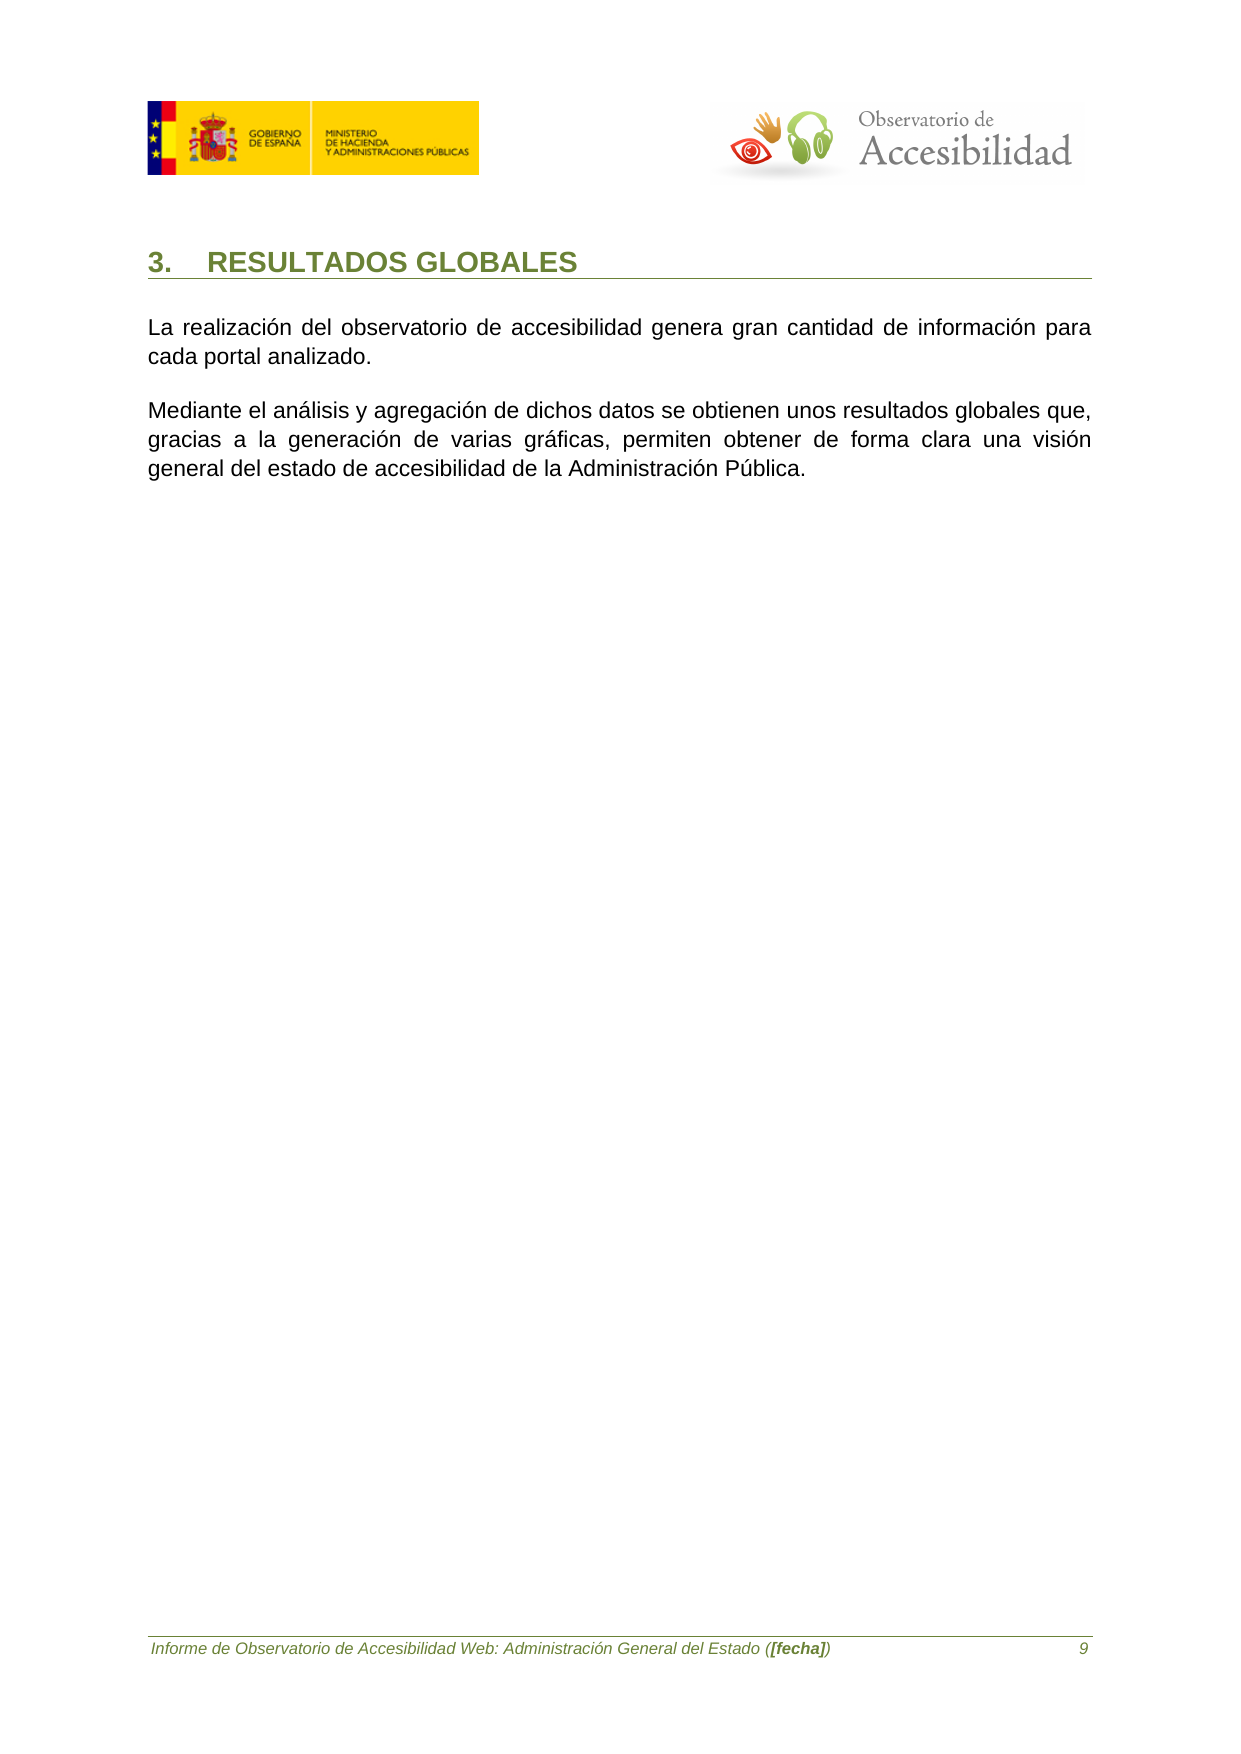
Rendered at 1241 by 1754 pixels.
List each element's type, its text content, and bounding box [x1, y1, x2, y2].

picture [147, 101, 479, 175]
text La realización del observatorio de accesibilidad genera gran cantidad de información para cada portal analizado. [148, 314, 1092, 369]
picture [710, 102, 1086, 185]
text Mediante el análisis y agregación de dichos datos se obtienen unos resultados globales que, gracias a la generación de varias gráficas, permiten obtener de forma clara una visión general del estado de accesibilidad de la Administración Pública. [148, 397, 1092, 481]
subtitle Resultados Globales [148, 245, 1092, 278]
